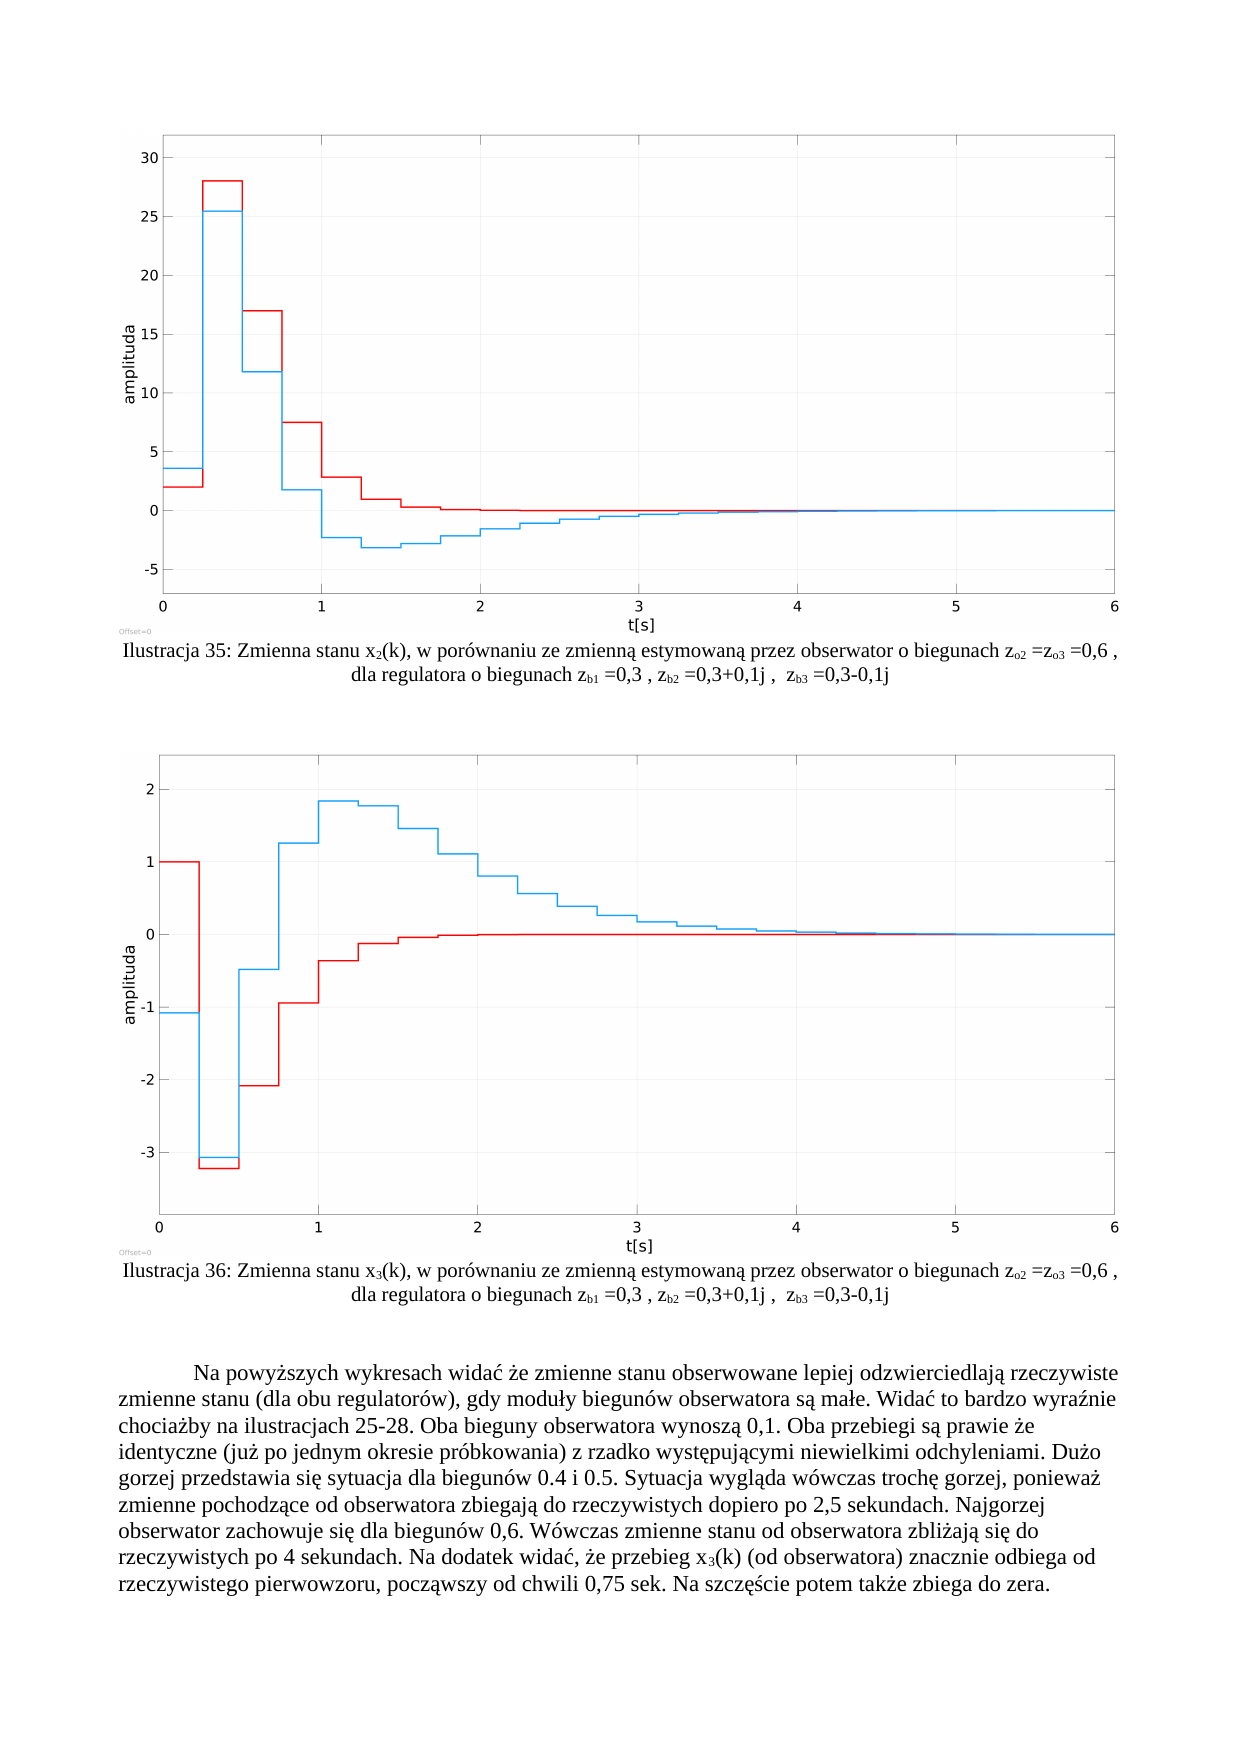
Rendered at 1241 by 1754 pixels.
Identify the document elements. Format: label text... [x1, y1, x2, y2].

text Na powyższych wykresach widać że zmienne stanu obserwowane lepiej odzwierciedlają rzeczywiste zmienne stanu (dla obu regulatorów), gdy moduły biegunów obserwatora są małe. Widać to bardzo wyraźnie chociażby na ilustracjach 25-28. Oba bieguny obserwatora wynoszą 0,1. Oba przebiegi są prawie że identyczne (już po jednym okresie próbkowania) z rzadko występującymi niewielkimi odchyleniami. Dużo gorzej przedstawia się sytuacja dla biegunów 0.4 i 0.5. Sytuacja wygląda wówczas trochę gorzej, ponieważ zmienne pochodzące od obserwatora zbiegają do rzeczywistych dopiero po 2,5 sekundach. Najgorzej obserwator zachowuje się dla biegunów 0,6. Wówczas zmienne stanu od obserwatora zbliżają się do rzeczywistych po 4 sekundach. Na dodatek widać, że przebieg x3(k) (od obserwatora) znacznie odbiega od rzeczywistego pierwowzoru, począwszy od chwili 0,75 sek. Na szczęście potem także zbiega do zera. [118, 1359, 1122, 1596]
text Ilustracja 36: Zmienna stanu x3(k), w porównaniu ze zmienną estymowaną przez obserwator o biegunach zo2 =zo3 =0,6 , dla regulatora o biegunach zb1 =0,3 , zb2 =0,3+0,1j , zb3 =0,3-0,1j [118, 1259, 1122, 1306]
picture [118, 751, 1123, 1259]
picture [118, 130, 1123, 638]
text Ilustracja 35: Zmienna stanu x2(k), w porównaniu ze zmienną estymowaną przez obserwator o biegunach zo2 =zo3 =0,6 , dla regulatora o biegunach zb1 =0,3 , zb2 =0,3+0,1j , zb3 =0,3-0,1j [118, 638, 1122, 686]
